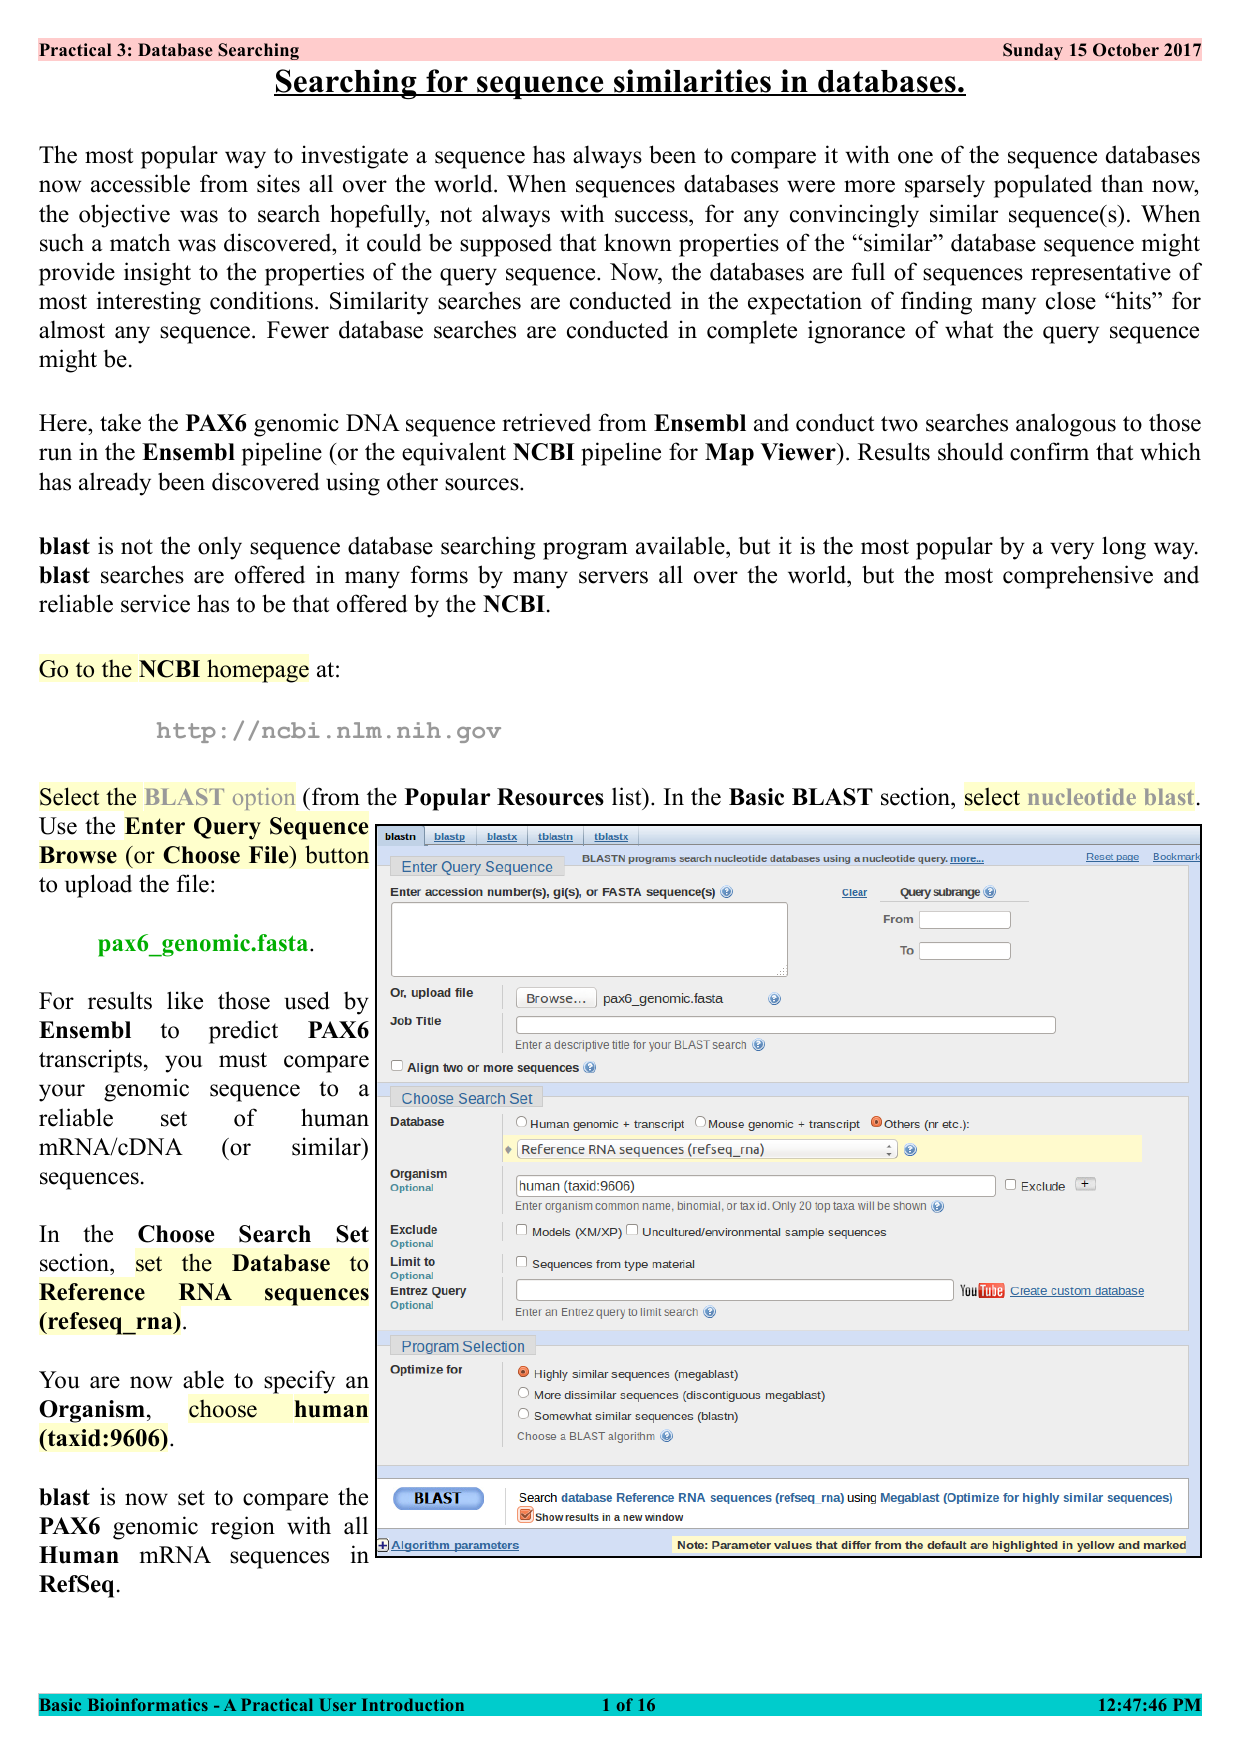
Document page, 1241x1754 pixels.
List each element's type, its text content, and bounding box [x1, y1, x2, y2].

text Here, take the PAX6 genomic DNA sequence retrieved from Ensembl and conduct two searches analogous to those run in the Ensembl pipeline (or the equivalent NCBI pipeline for Map Viewer). Results should confirm that which has already been discovered using other sources. [38, 408, 1202, 495]
text blast is not the only sequence database searching program available, but it is the most popular by a very long way. blast searches are offered in many forms by many servers all over the world, but the most comprehensive and reliable service has to be that offered by the NCBI. [38, 531, 1202, 618]
text http://ncbi.nlm.nih.gov [38, 718, 1202, 746]
text pax6_genomic.fasta. [97, 928, 375, 957]
text Searching for sequence similarities in databases. [38, 61, 1202, 99]
text For results like those used by Ensembl to predict PAX6 transcripts, you must compare your genomic sequence to a reliable set of human mRNA/cDNA (or similar) sequences. [38, 986, 375, 1189]
text You are now able to specify an Organism, choose human (taxid:9606). [38, 1365, 375, 1452]
text blast is now set to compare the PAX6 genomic region with all Human mRNA sequences in RefSeq. [38, 1481, 1202, 1598]
text The most popular way to investigate a sequence has always been to compare it with one of the sequence databases now accessible from sites all over the world. When sequences databases were more sparsely populated than now, the objective was to search hopefully, not always with success, for any convincingly similar sequence(s). When such a match was discovered, it could be supposed that known properties of the “similar” database sequence might provide insight to the properties of the query sequence. Now, the databases are full of sequences representative of most interesting conditions. Similarity searches are conducted in the expectation of finding many close “hits” for almost any sequence. Fewer database searches are conducted in complete ignorance of what the query sequence might be. [38, 140, 1202, 373]
text In the Choose Search Set section, set the Database to Reference RNA sequences (refeseq_rna). [38, 1219, 375, 1335]
text Select the BLAST option (from the Popular Resources list). In the Basic BLAST section, select nucleotide blast. Use the Enter Query Sequence Browse (or Choose File) button to upload the file: [38, 782, 1202, 898]
text Go to the NCBI homepage at: [38, 653, 1202, 682]
picture [377, 826, 1200, 1556]
